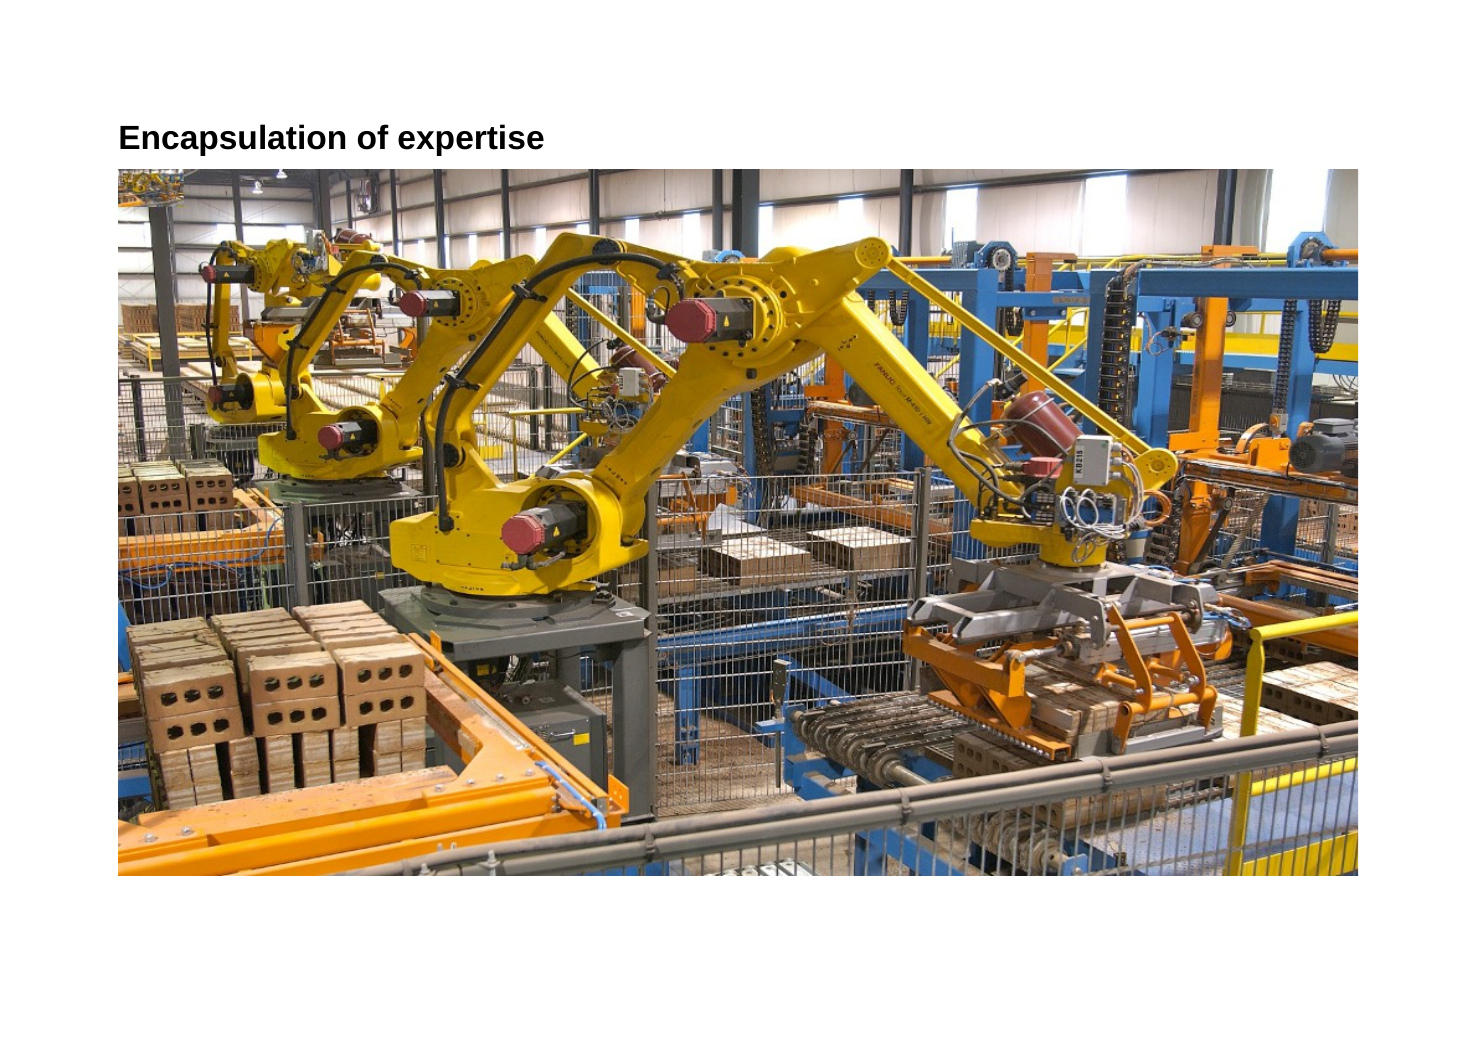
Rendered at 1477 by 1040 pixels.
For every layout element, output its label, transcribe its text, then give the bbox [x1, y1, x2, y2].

subtitle Encapsulation of expertise [118, 118, 1358, 157]
picture [118, 169, 1359, 876]
